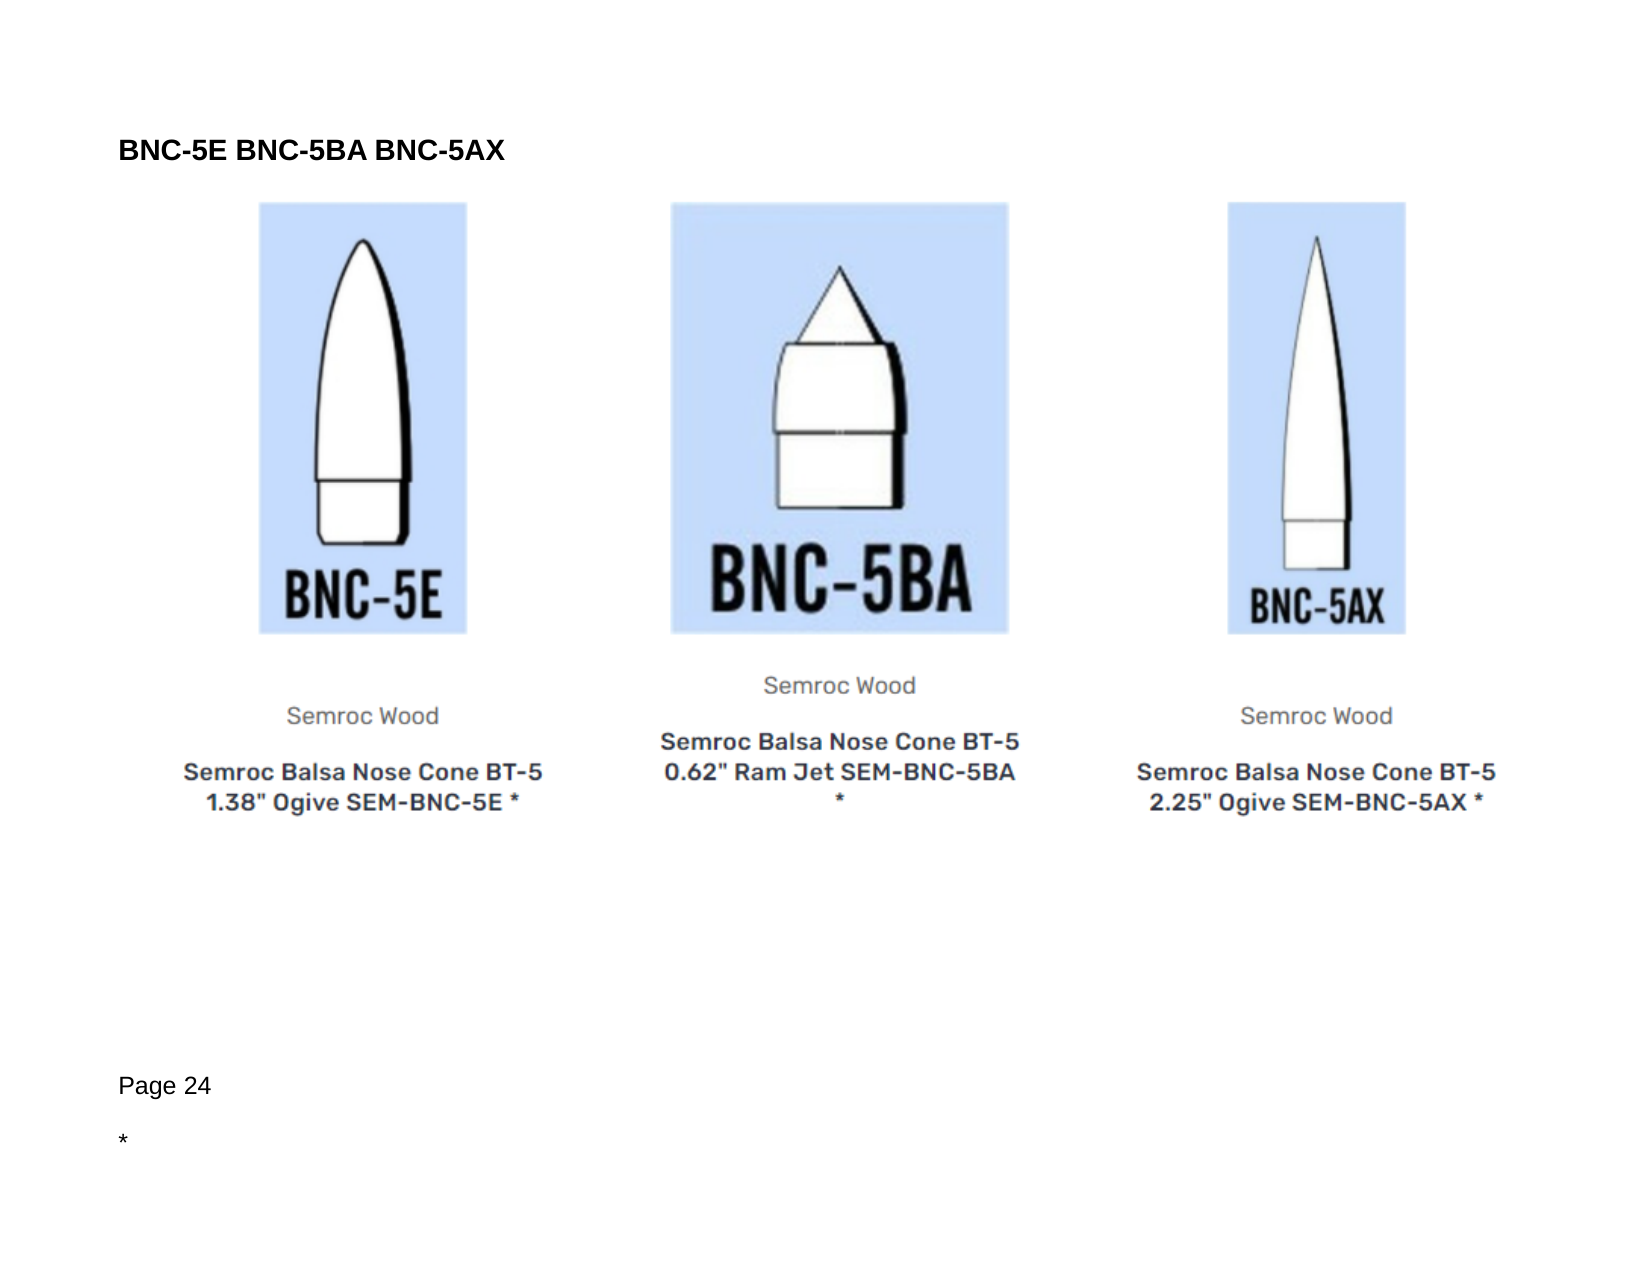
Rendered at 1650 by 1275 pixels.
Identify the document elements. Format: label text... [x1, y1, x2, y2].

picture [118, 178, 1532, 832]
subtitle BNC-5E BNC-5BA BNC-5AX [118, 133, 1532, 166]
